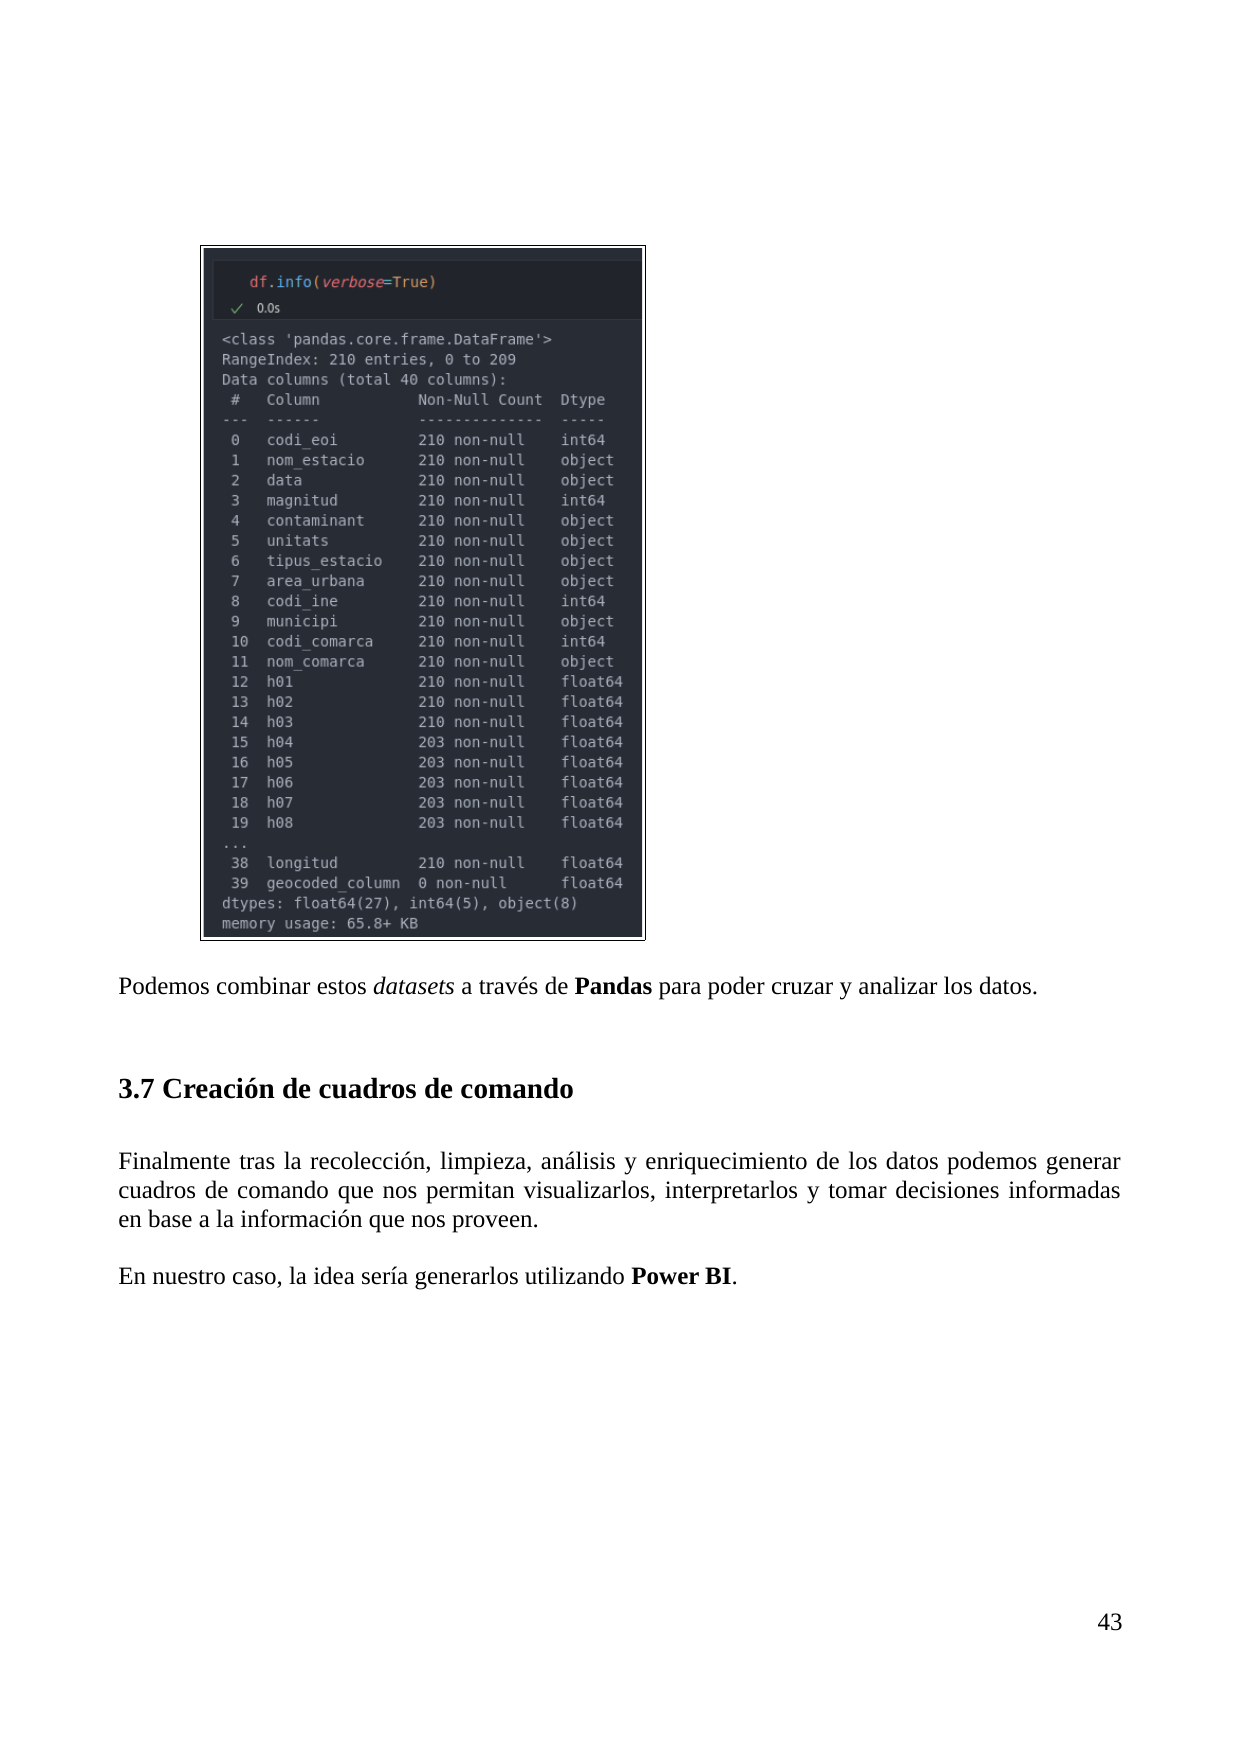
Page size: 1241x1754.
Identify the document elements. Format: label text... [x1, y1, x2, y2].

subtitle 3.7 Creación de cuadros de comando [118, 1072, 1122, 1105]
picture [203, 248, 643, 937]
text En nuestro caso, la idea sería generarlos utilizando Power BI. [118, 1261, 1122, 1290]
text Finalmente tras la recolección, limpieza, análisis y enriquecimiento de los datos podemos generar cuadros de comando que nos permitan visualizarlos, interpretarlos y tomar decisiones informadas en base a la información que nos proveen. [118, 1146, 1122, 1233]
text Podemos combinar estos datasets a través de Pandas para poder cruzar y analizar los datos. [118, 971, 1122, 999]
